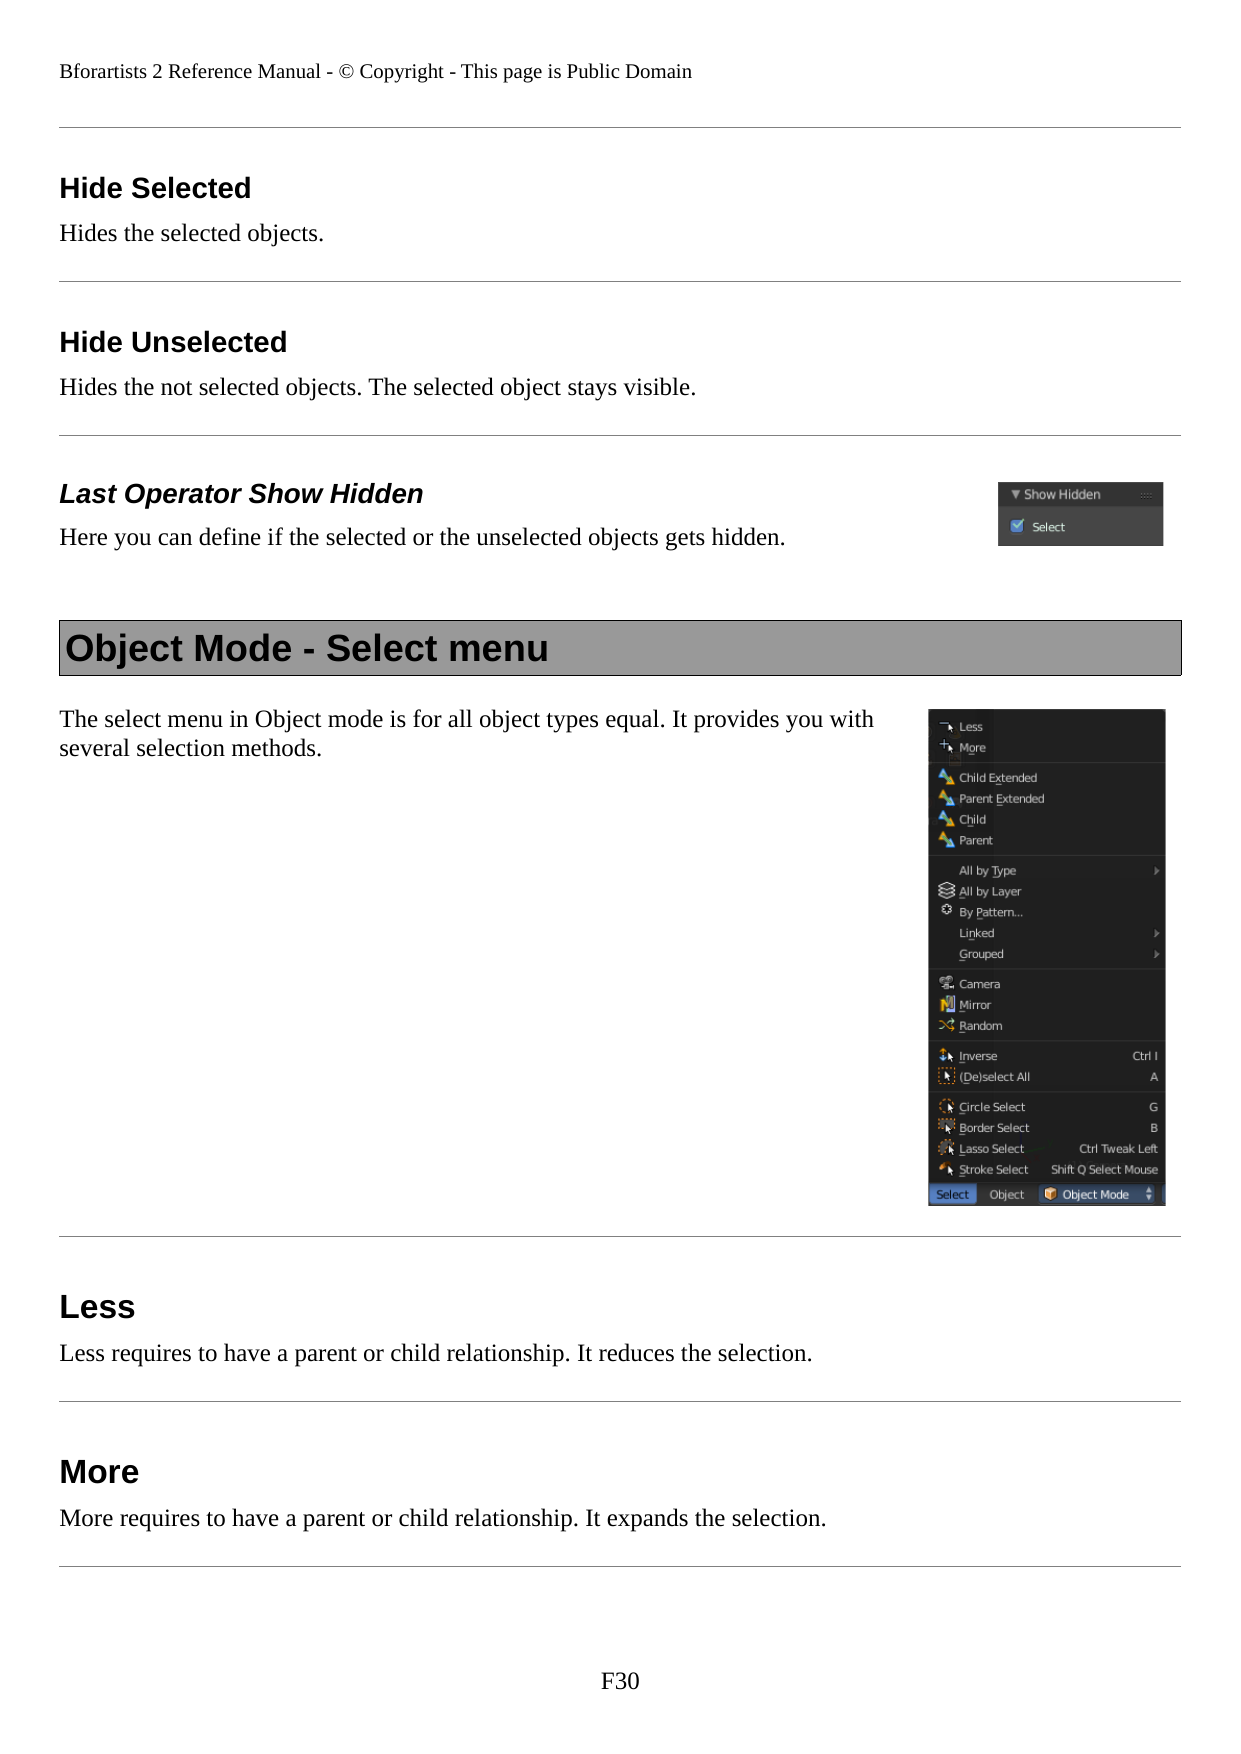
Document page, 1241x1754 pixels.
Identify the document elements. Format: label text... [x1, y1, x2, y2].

picture [928, 709, 1166, 1206]
text Less requires to have a parent or child relationship. It reduces the selection. [59, 1338, 1181, 1366]
subtitle Less [59, 1286, 1181, 1325]
picture [998, 482, 1164, 546]
subtitle Hide Unselected [59, 325, 1181, 359]
text Here you can define if the selected or the unselected objects gets hidden. [59, 522, 1181, 551]
text Hides the selected objects. [59, 218, 1181, 246]
subtitle Hide Selected [59, 171, 1181, 205]
text More requires to have a parent or child relationship. It expands the selection. [59, 1503, 1181, 1532]
subtitle Last Operator Show Hidden [59, 477, 1181, 509]
text Hides the not selected objects. The selected object stays visible. [59, 372, 1181, 400]
table_header Object Mode - Select menu [60, 621, 1181, 675]
subtitle More [59, 1452, 1181, 1490]
text The select menu in Object mode is for all object types equal. It provides you with several selection methods. [59, 704, 1181, 761]
